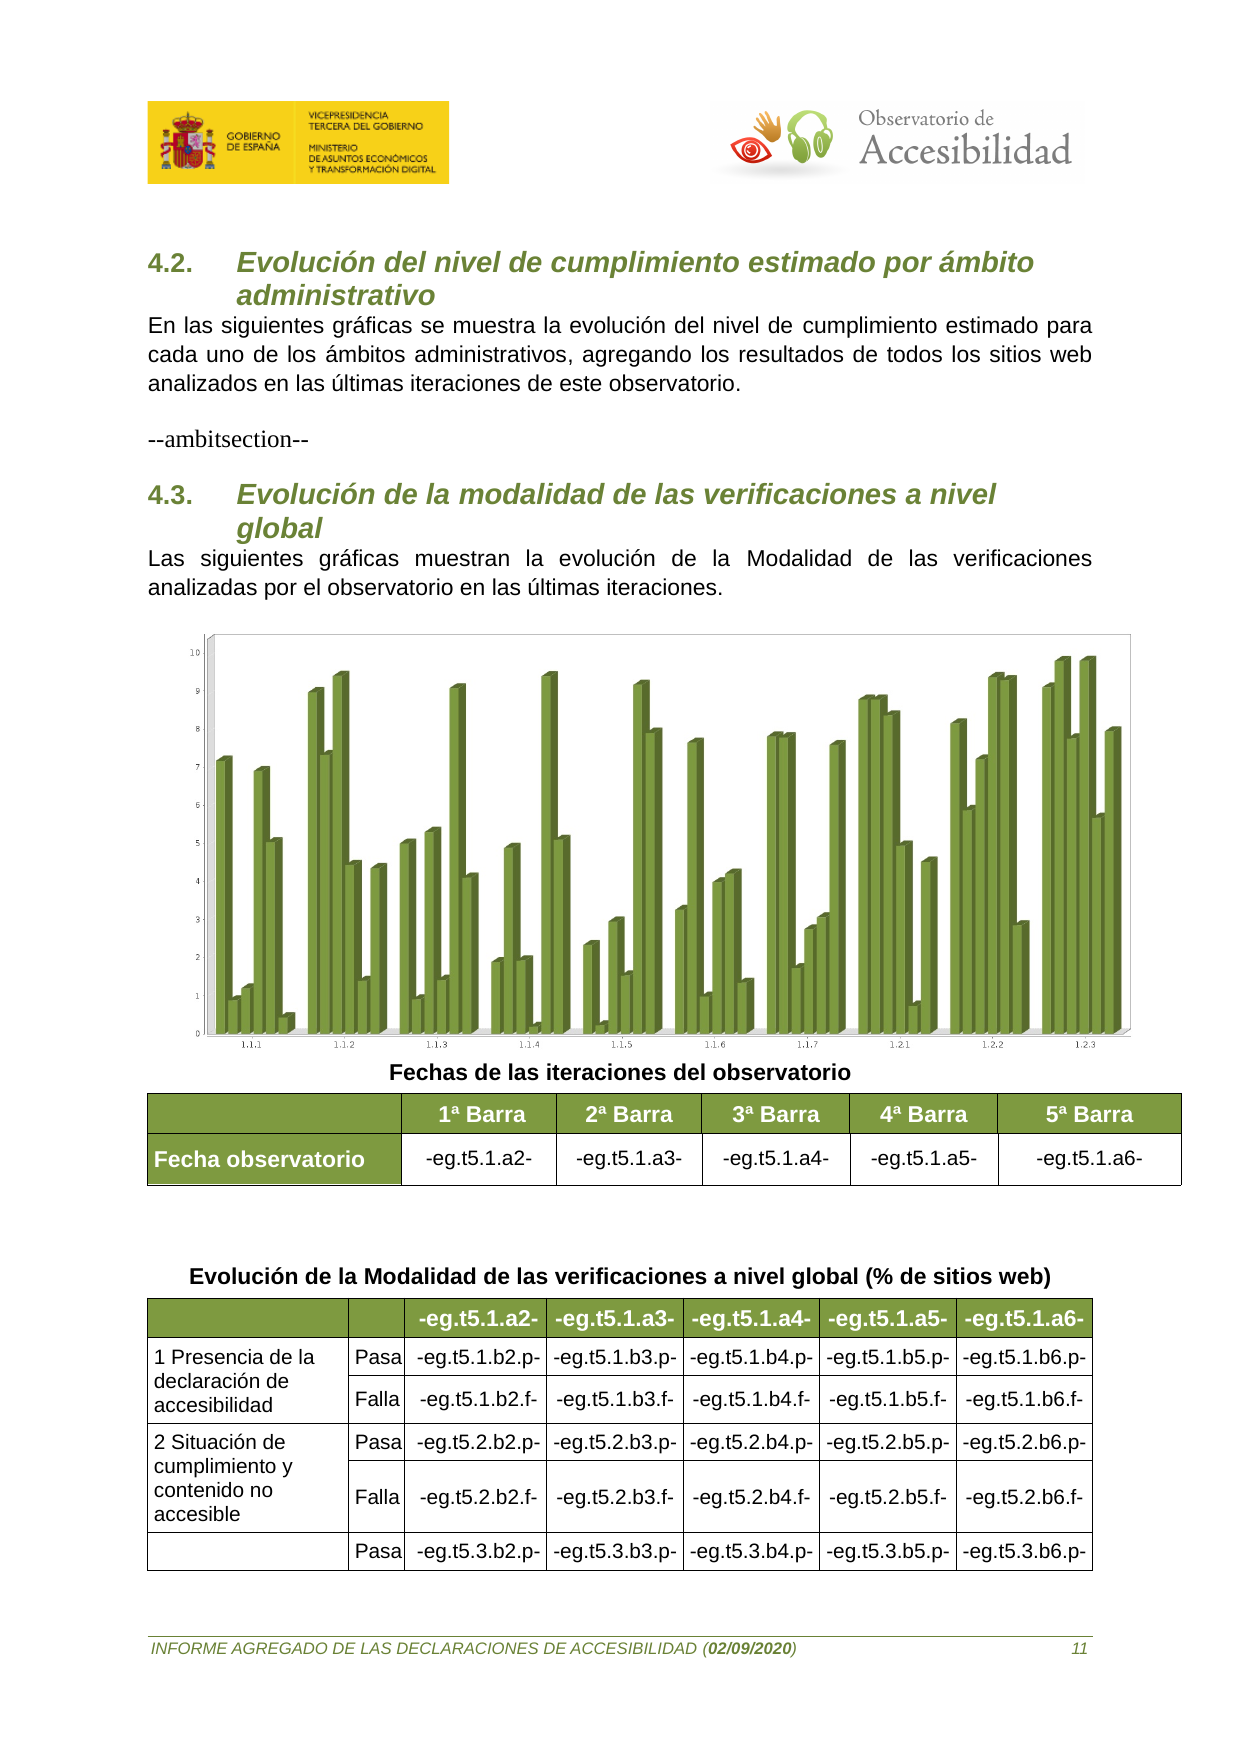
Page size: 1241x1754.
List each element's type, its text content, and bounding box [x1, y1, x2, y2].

table_cell -eg.t5.3.b5.p- [820, 1533, 956, 1569]
table_cell -eg.t5.1.b6.p- [957, 1338, 1092, 1375]
text Las siguientes gráficas muestran la evolución de la Modalidad de las verificaciones analizadas por el observatorio en las últimas iteraciones. [148, 544, 1092, 600]
table_cell -eg.t5.1.b4.p- [684, 1338, 819, 1375]
table_header [148, 1094, 401, 1133]
table_cell 2 Situación de cumplimiento y contenido no accesible [148, 1424, 348, 1532]
table_header 1ª Barra [402, 1094, 556, 1133]
text Fechas de las iteraciones del observatorio [148, 1059, 1092, 1085]
table_header 2ª Barra [557, 1094, 701, 1133]
table_cell -eg.t5.3.b4.p- [684, 1533, 819, 1569]
table_cell -eg.t5.1.a2- [402, 1134, 556, 1184]
table_cell -eg.t5.2.b4.f- [684, 1461, 819, 1532]
table_cell Falla [349, 1461, 404, 1532]
table_header -eg.t5.1.a5- [820, 1299, 956, 1337]
table_cell -eg.t5.3.b6.p- [957, 1533, 1092, 1569]
table_cell Pasa [349, 1338, 404, 1375]
table_cell -eg.t5.3.b3.p- [547, 1533, 683, 1569]
picture [147, 101, 450, 184]
table_cell -eg.t5.1.b2.p- [405, 1338, 546, 1375]
picture [183, 627, 1138, 1053]
table_cell -eg.t5.3.b2.p- [405, 1533, 546, 1569]
table_cell -eg.t5.1.b3.f- [547, 1376, 683, 1423]
picture [710, 101, 1086, 184]
table_cell -eg.t5.2.b4.p- [684, 1424, 819, 1460]
table_cell -eg.t5.1.b5.p- [820, 1338, 956, 1375]
text --ambitsection-- [148, 424, 1092, 452]
table_cell Pasa [349, 1533, 404, 1569]
text Evolución de la Modalidad de las verificaciones a nivel global (% de sitios web) [148, 1263, 1092, 1289]
table_cell -eg.t5.2.b6.p- [957, 1424, 1092, 1460]
table_cell Pasa [349, 1424, 404, 1460]
table_cell -eg.t5.2.b2.p- [405, 1424, 546, 1460]
table_header 4ª Barra [850, 1094, 997, 1133]
table_cell Falla [349, 1376, 404, 1423]
table_cell -eg.t5.2.b3.f- [547, 1461, 683, 1532]
table_cell [148, 1533, 348, 1569]
table_cell -eg.t5.1.b2.f- [405, 1376, 546, 1423]
table_header -eg.t5.1.a4- [684, 1299, 819, 1337]
table_cell -eg.t5.2.b5.f- [820, 1461, 956, 1532]
table_cell 1 Presencia de la declaración de accesibilidad [148, 1338, 348, 1423]
subtitle Evolución de la modalidad de las verificaciones a nivel global [148, 477, 1092, 544]
table_cell -eg.t5.1.b5.f- [820, 1376, 956, 1423]
table_cell Fecha observatorio [148, 1134, 401, 1184]
table_cell -eg.t5.1.b4.f- [684, 1376, 819, 1423]
table_cell -eg.t5.1.a5- [851, 1134, 998, 1184]
table_cell -eg.t5.1.a4- [703, 1134, 850, 1184]
table_cell -eg.t5.1.b6.f- [957, 1376, 1092, 1423]
table_header -eg.t5.1.a2- [405, 1299, 546, 1337]
table_cell -eg.t5.2.b5.p- [820, 1424, 956, 1460]
table_header [148, 1299, 348, 1337]
table_cell -eg.t5.2.b6.f- [957, 1461, 1092, 1532]
table_cell -eg.t5.2.b2.f- [405, 1461, 546, 1532]
table_header [349, 1299, 404, 1337]
text En las siguientes gráficas se muestra la evolución del nivel de cumplimiento estimado para cada uno de los ámbitos administrativos, agregando los resultados de todos los sitios web analizados en las últimas iteraciones de este observatorio. [148, 312, 1092, 396]
table_header -eg.t5.1.a6- [957, 1299, 1092, 1337]
table_cell -eg.t5.1.a3- [557, 1134, 702, 1184]
table_header -eg.t5.1.a3- [547, 1299, 683, 1337]
table_header 3ª Barra [702, 1094, 849, 1133]
table_cell -eg.t5.1.a6- [999, 1134, 1181, 1184]
subtitle Evolución del nivel de cumplimiento estimado por ámbito administrativo [148, 245, 1092, 312]
table_header 5ª Barra [998, 1094, 1181, 1133]
table_cell -eg.t5.1.b3.p- [547, 1338, 683, 1375]
table_cell -eg.t5.2.b3.p- [547, 1424, 683, 1460]
